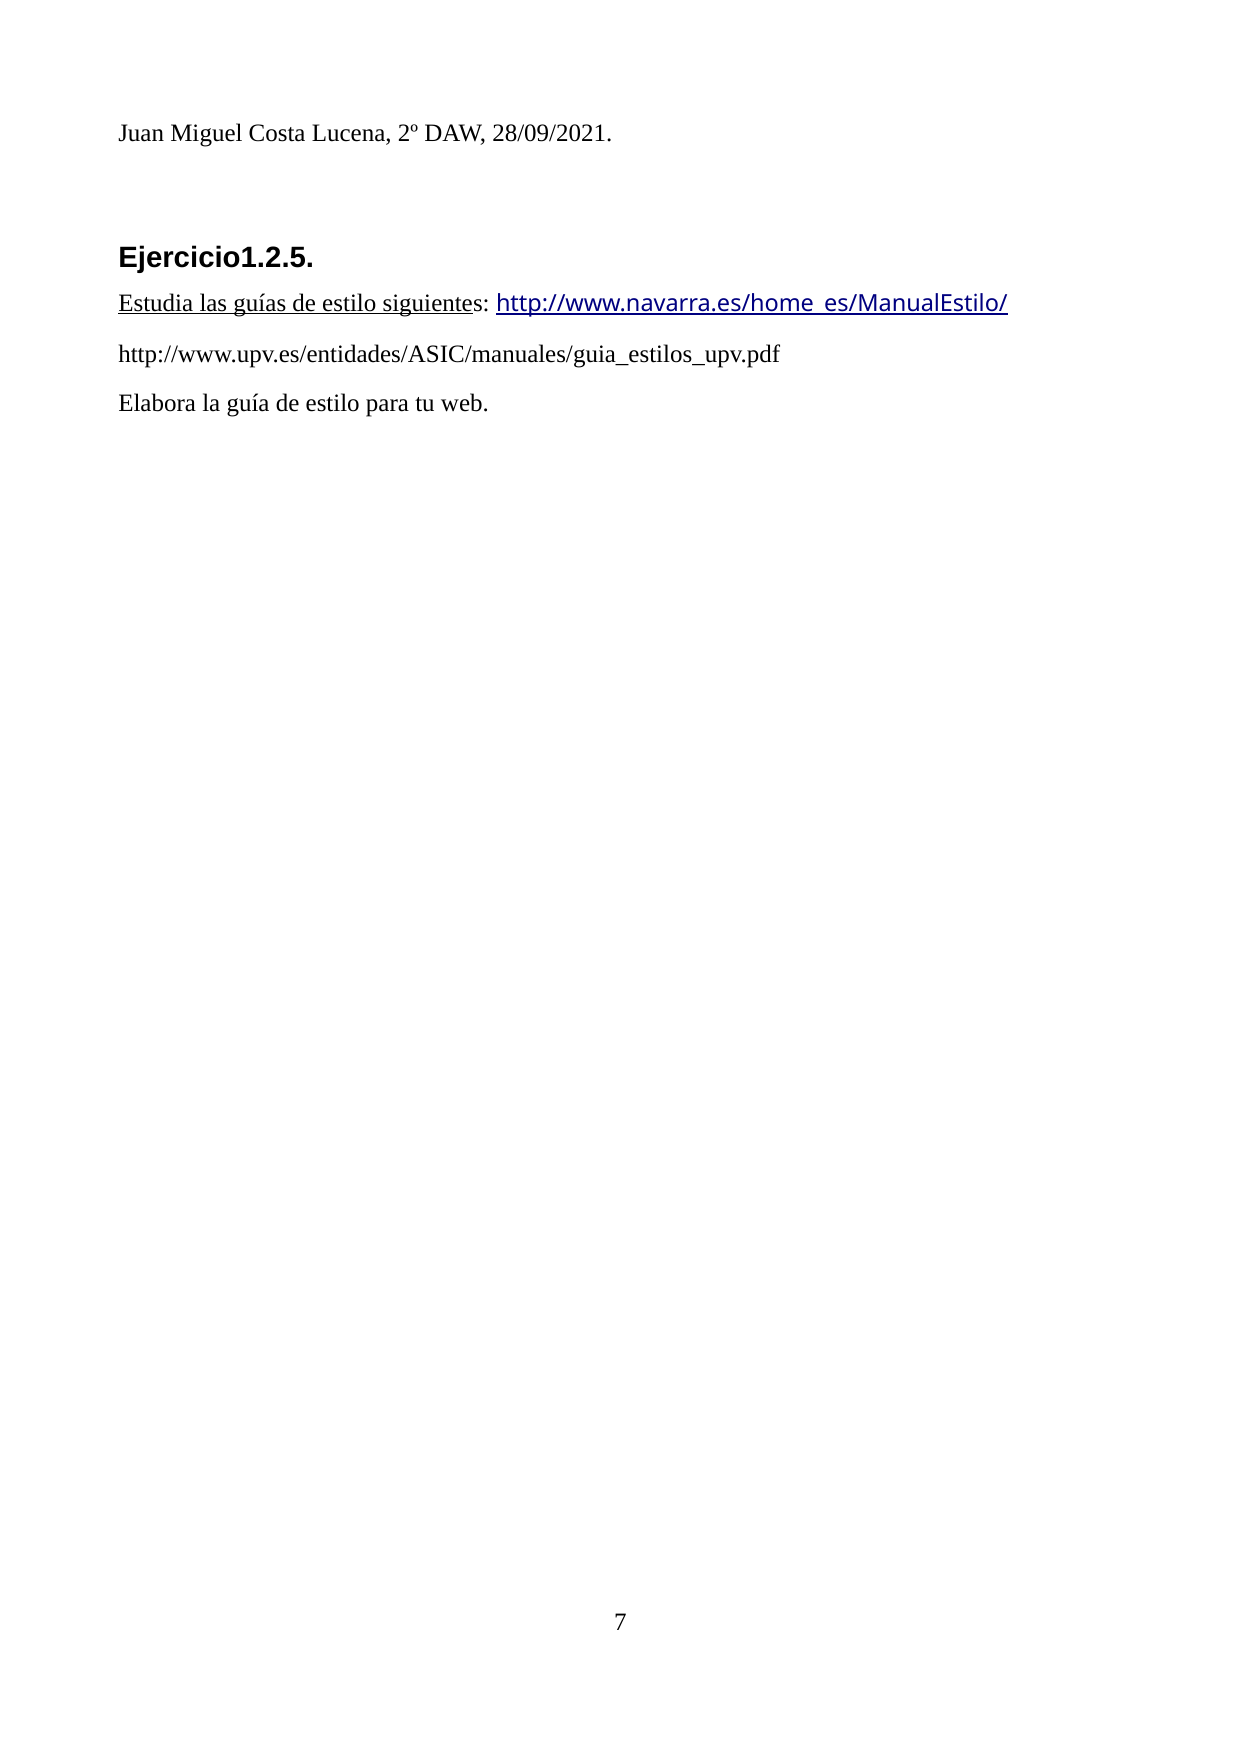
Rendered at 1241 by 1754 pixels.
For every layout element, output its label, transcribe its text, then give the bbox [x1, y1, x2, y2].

subtitle Ejercicio1.2.5. [118, 240, 1122, 274]
text Elabora la guía de estilo para tu web. [118, 388, 1122, 417]
text http://www.upv.es/entidades/ASIC/manuales/guia_estilos_upv.pdf [118, 339, 1122, 368]
text Estudia las guías de estilo siguientes: http://www.navarra.es/home_es/ManualEstilo/ [118, 286, 1122, 318]
